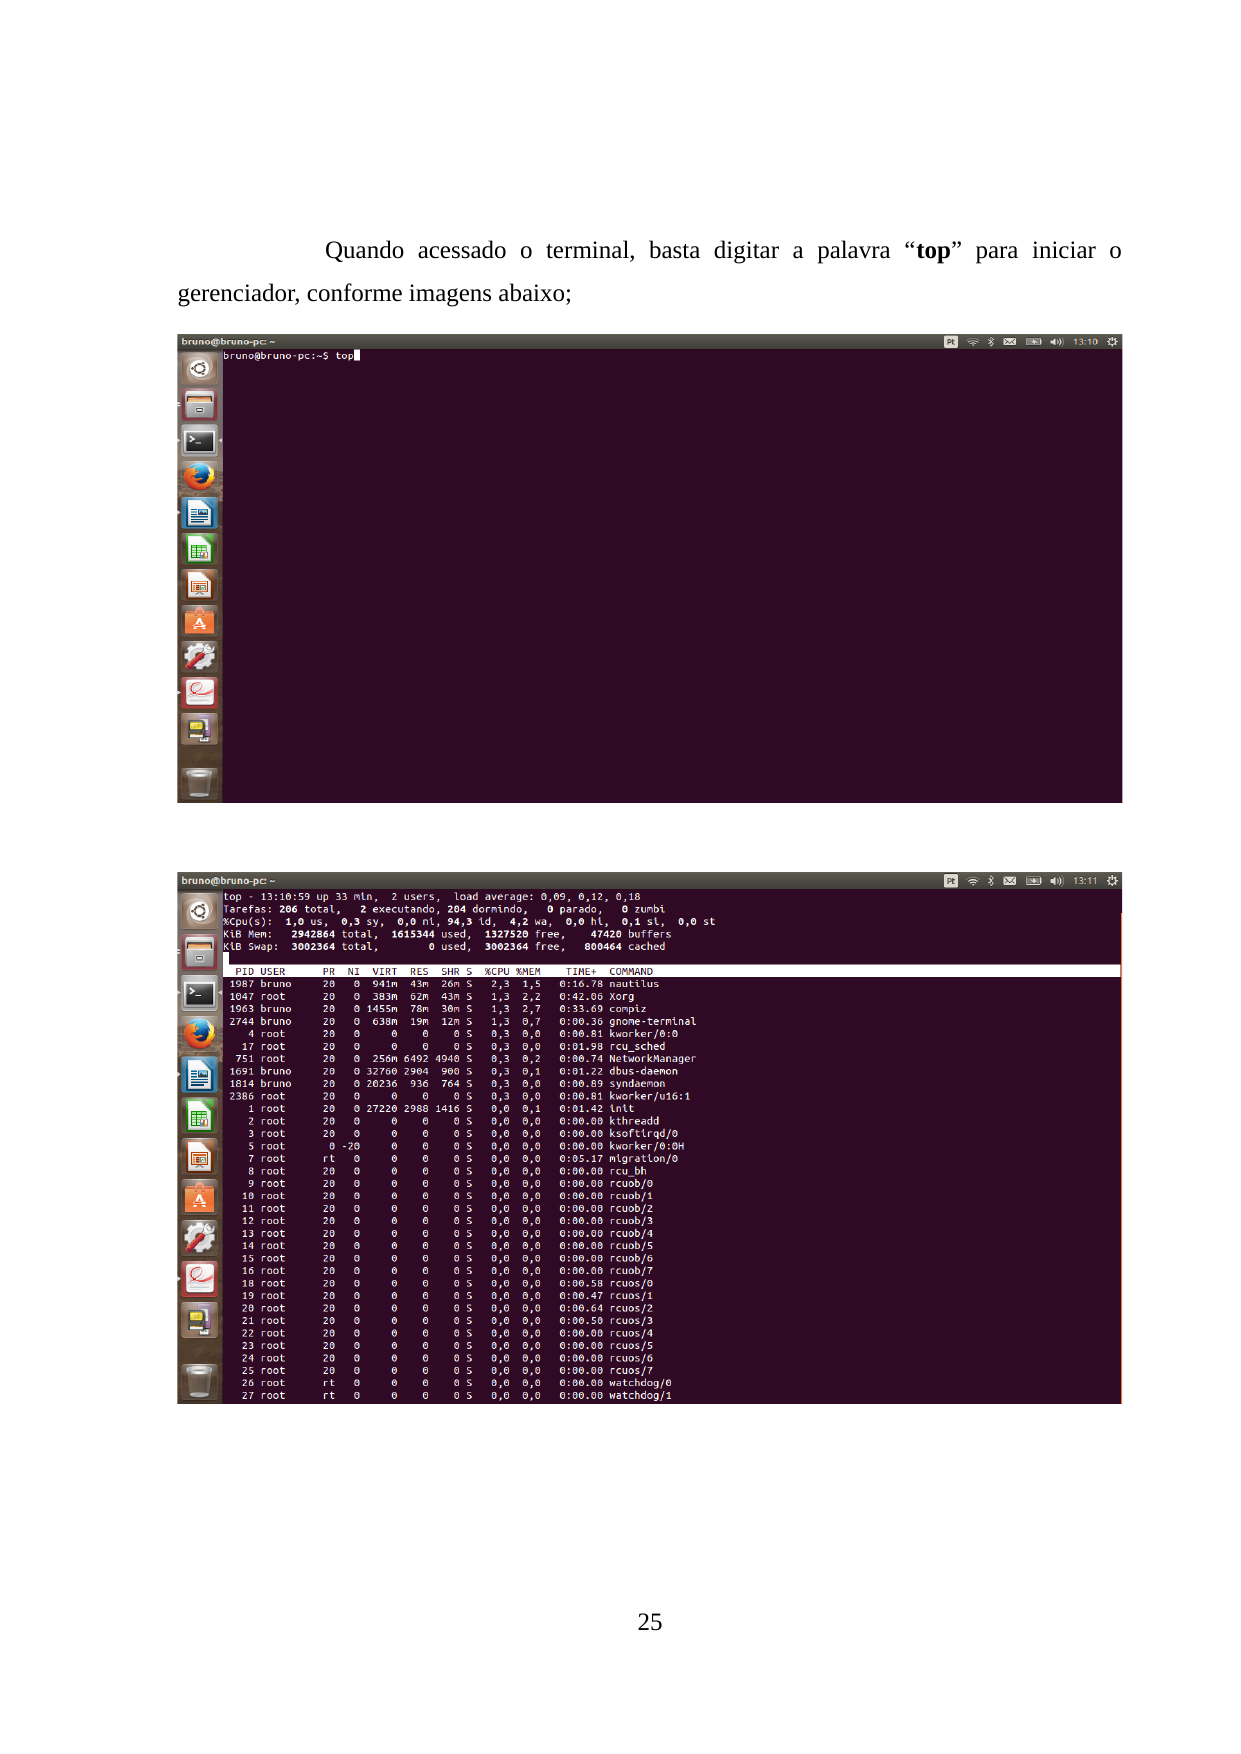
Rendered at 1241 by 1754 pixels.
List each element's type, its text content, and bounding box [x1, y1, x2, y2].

text Quando acessado o terminal, basta digitar a palavra “top” para iniciar o gerenciador, conforme imagens abaixo; [177, 235, 1122, 307]
picture [177, 334, 1123, 803]
picture [177, 872, 1123, 1404]
